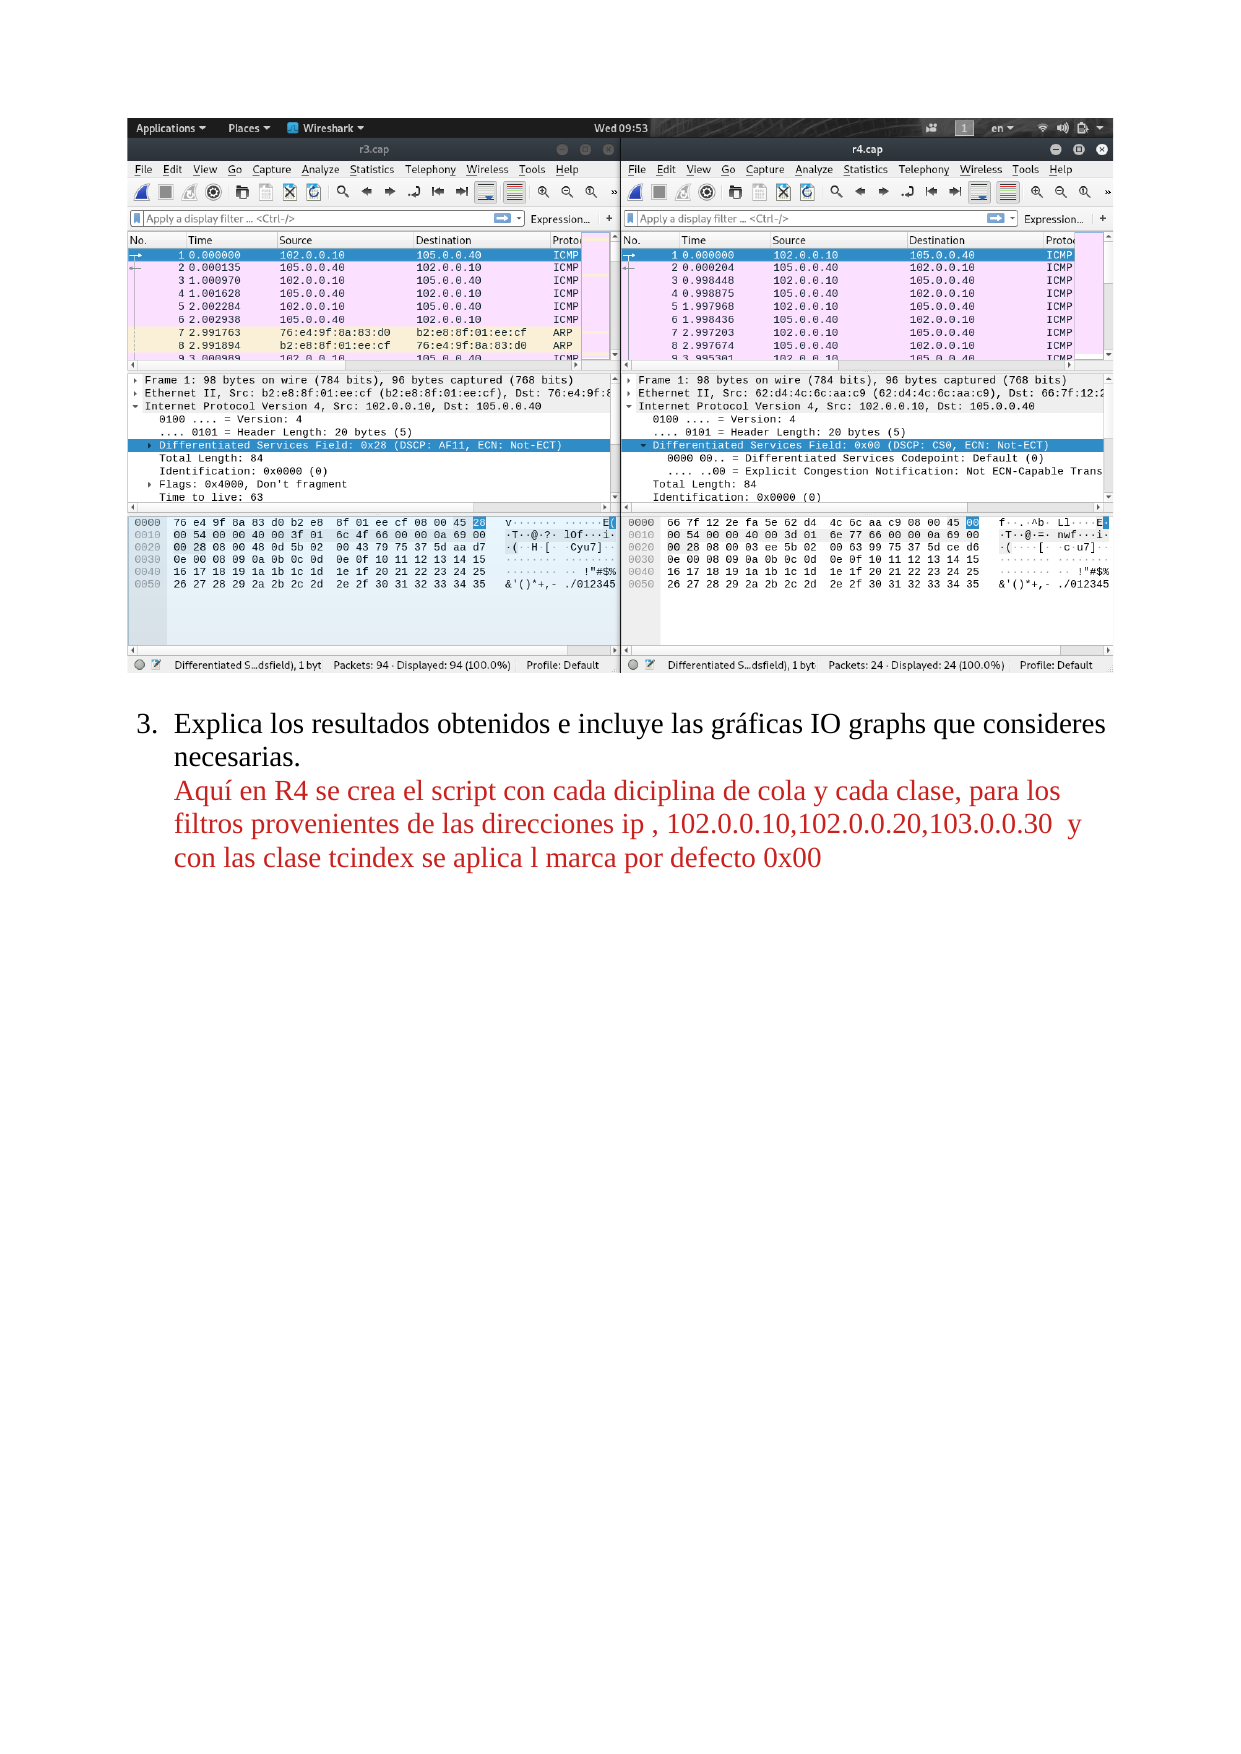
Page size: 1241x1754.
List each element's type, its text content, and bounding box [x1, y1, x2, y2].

list Aquí en R4 se crea el script con cada diciplina de cola y cada clase, para los filtros provenientes de las direcciones ip , 102.0.0.10,102.0.0.20,103.0.0.30 y con las clase tcindex se aplica l marca por defecto 0x00 [136, 773, 1122, 874]
picture [127, 118, 1114, 673]
list Explica los resultados obtenidos e incluye las gráficas IO graphs que consideres necesarias. [136, 706, 1122, 773]
